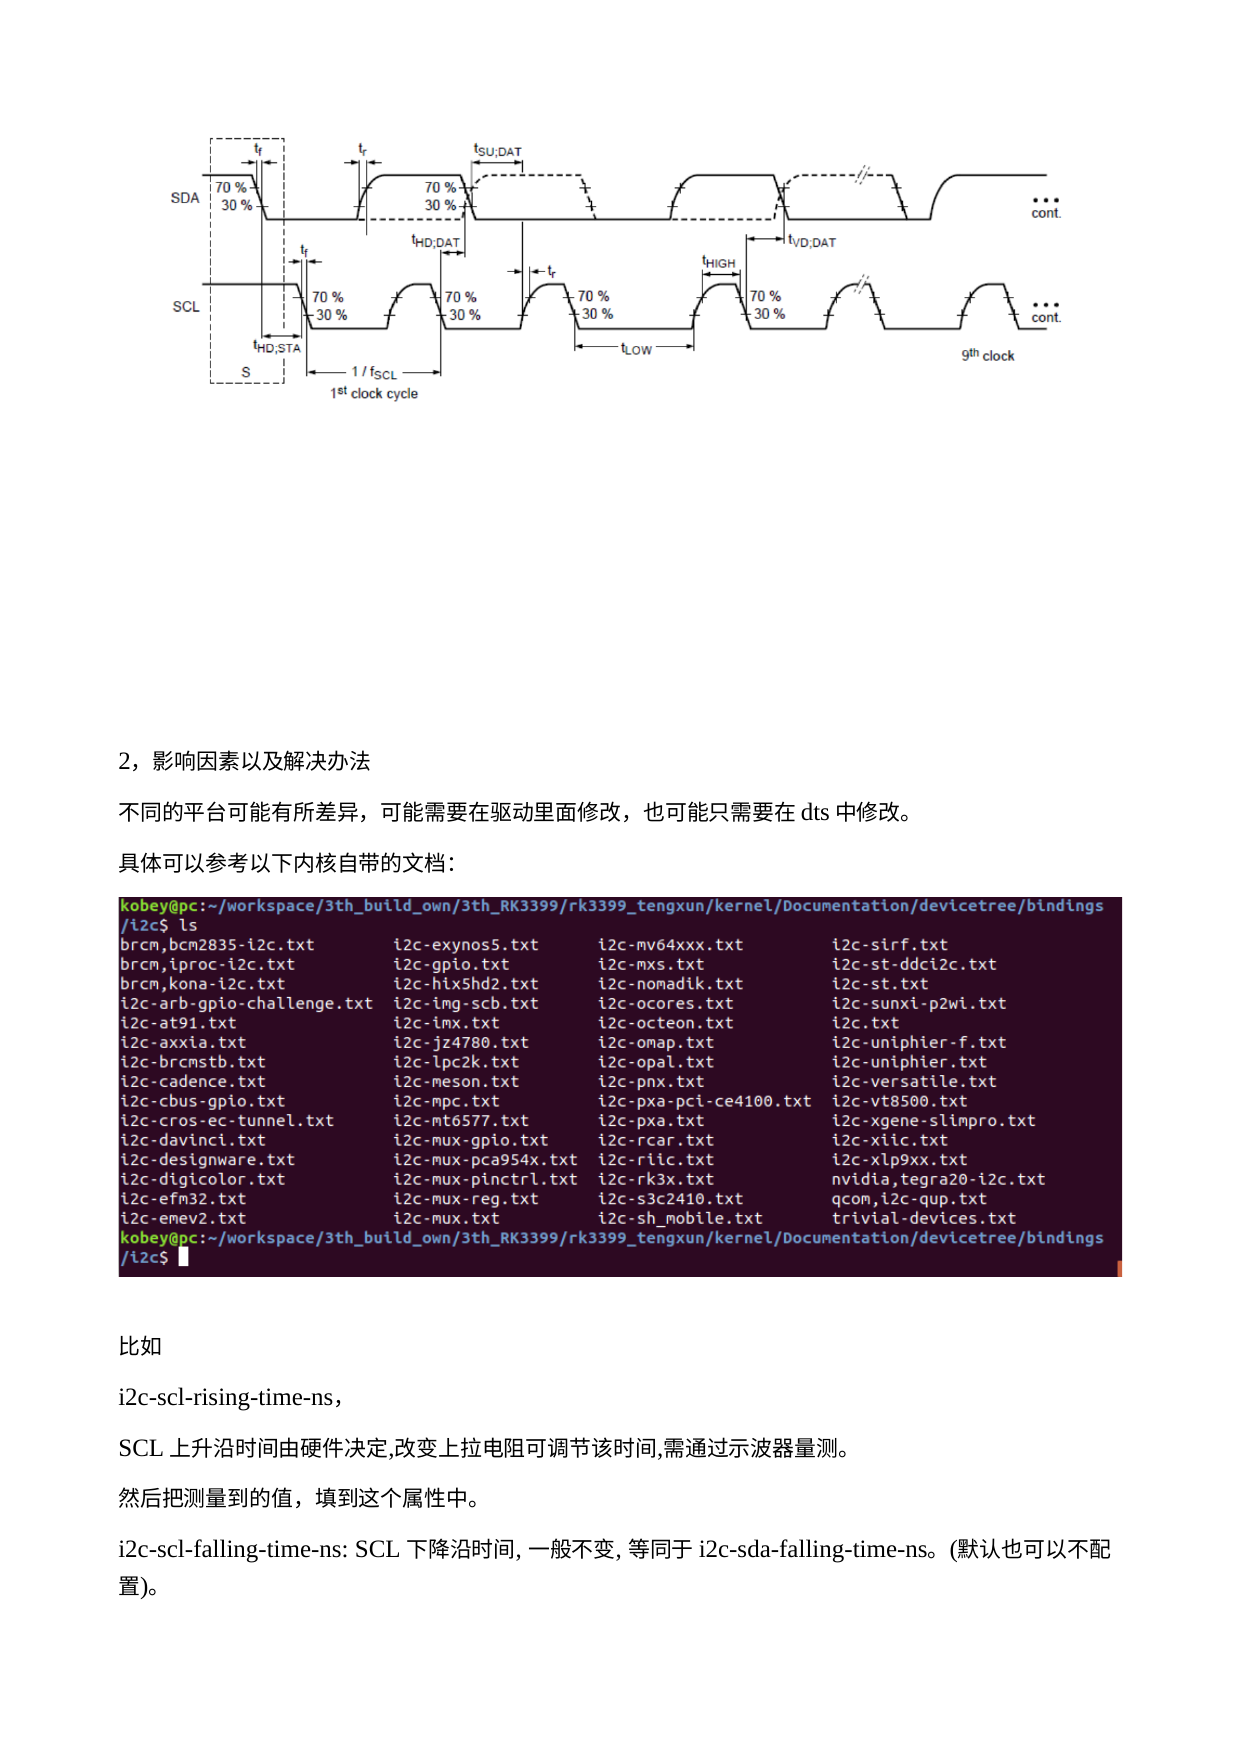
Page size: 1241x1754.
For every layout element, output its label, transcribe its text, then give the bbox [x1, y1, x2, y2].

picture [118, 897, 1123, 1277]
text 不同的平台可能有所差异，可能需要在驱动里面修改，也可能只需要在dts中修改。 [118, 795, 1122, 827]
text 比如 [118, 1329, 1122, 1360]
text 2，影响因素以及解决办法 [118, 744, 1122, 776]
text i2c-scl-rising-time-ns， [118, 1379, 1122, 1411]
picture [118, 118, 1123, 407]
text SCL 上升沿时间由硬件决定,改变上拉电阻可调节该时间,需通过示波器量测。 [118, 1431, 1122, 1462]
text 具体可以参考以下内核自带的文档： [118, 846, 1122, 878]
text i2c-scl-falling-time-ns: SCL 下降沿时间, 一般不变, 等同于 i2c-sda-falling-time-ns。(默认也可以不配置)。 [118, 1532, 1122, 1600]
text 然后把测量到的值，填到这个属性中。 [118, 1481, 1122, 1513]
